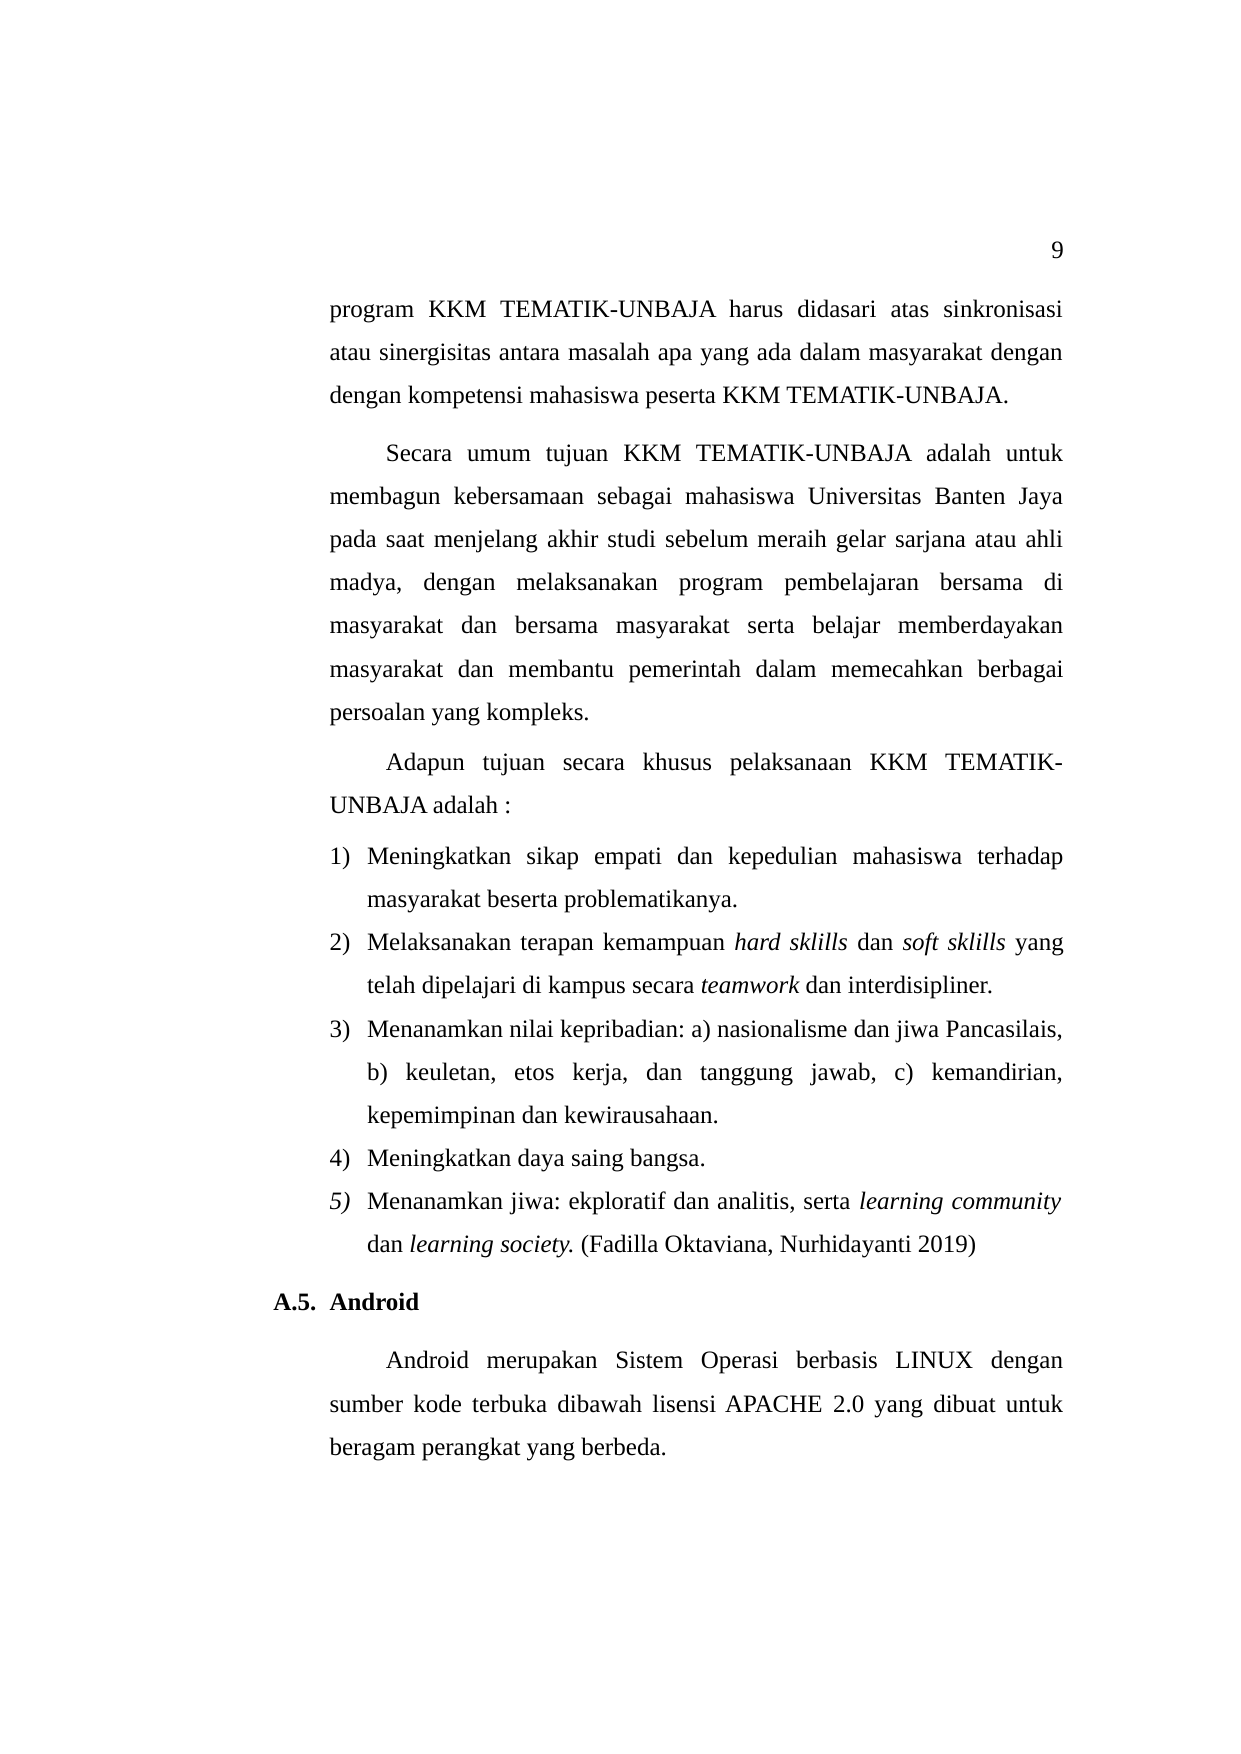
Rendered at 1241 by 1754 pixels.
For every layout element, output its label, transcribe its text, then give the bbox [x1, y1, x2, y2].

list Adapun tujuan secara khusus pelaksanaan KKM TEMATIK-UNBAJA adalah : [329, 747, 1063, 819]
list Android [273, 1287, 1063, 1316]
list Meningkatkan sikap empati dan kepedulian mahasiswa terhadap masyarakat beserta problematikanya. [329, 841, 1063, 913]
text Android merupakan Sistem Operasi berbasis LINUX dengan sumber kode terbuka dibawah lisensi APACHE 2.0 yang dibuat untuk beragam perangkat yang berbeda. [329, 1346, 1063, 1461]
list Menanamkan nilai kepribadian: a) nasionalisme dan jiwa Pancasilais, b) keuletan, etos kerja, dan tanggung jawab, c) kemandirian, kepemimpinan dan kewirausahaan. [329, 1014, 1063, 1129]
text program KKM TEMATIK-UNBAJA harus didasari atas sinkronisasi atau sinergisitas antara masalah apa yang ada dalam masyarakat dengan dengan kompetensi mahasiswa peserta KKM TEMATIK-UNBAJA. [329, 294, 1063, 409]
list Meningkatkan daya saing bangsa. [329, 1143, 1063, 1172]
list Melaksanakan terapan kemampuan hard sklills dan soft sklills yang telah dipelajari di kampus secara teamwork dan interdisipliner. [329, 927, 1063, 999]
list Menanamkan jiwa: ekploratif dan analitis, serta learning community dan learning society. (Fadilla Oktaviana, Nurhidayanti 2019)⁠⁠ [329, 1186, 1063, 1258]
text Secara umum tujuan KKM TEMATIK-UNBAJA adalah untuk membagun kebersamaan sebagai mahasiswa Universitas Banten Jaya pada saat menjelang akhir studi sebelum meraih gelar sarjana atau ahli madya, dengan melaksanakan program pembelajaran bersama di masyarakat dan bersama masyarakat serta belajar memberdayakan masyarakat dan membantu pemerintah dalam memecahkan berbagai persoalan yang kompleks. [329, 438, 1063, 726]
